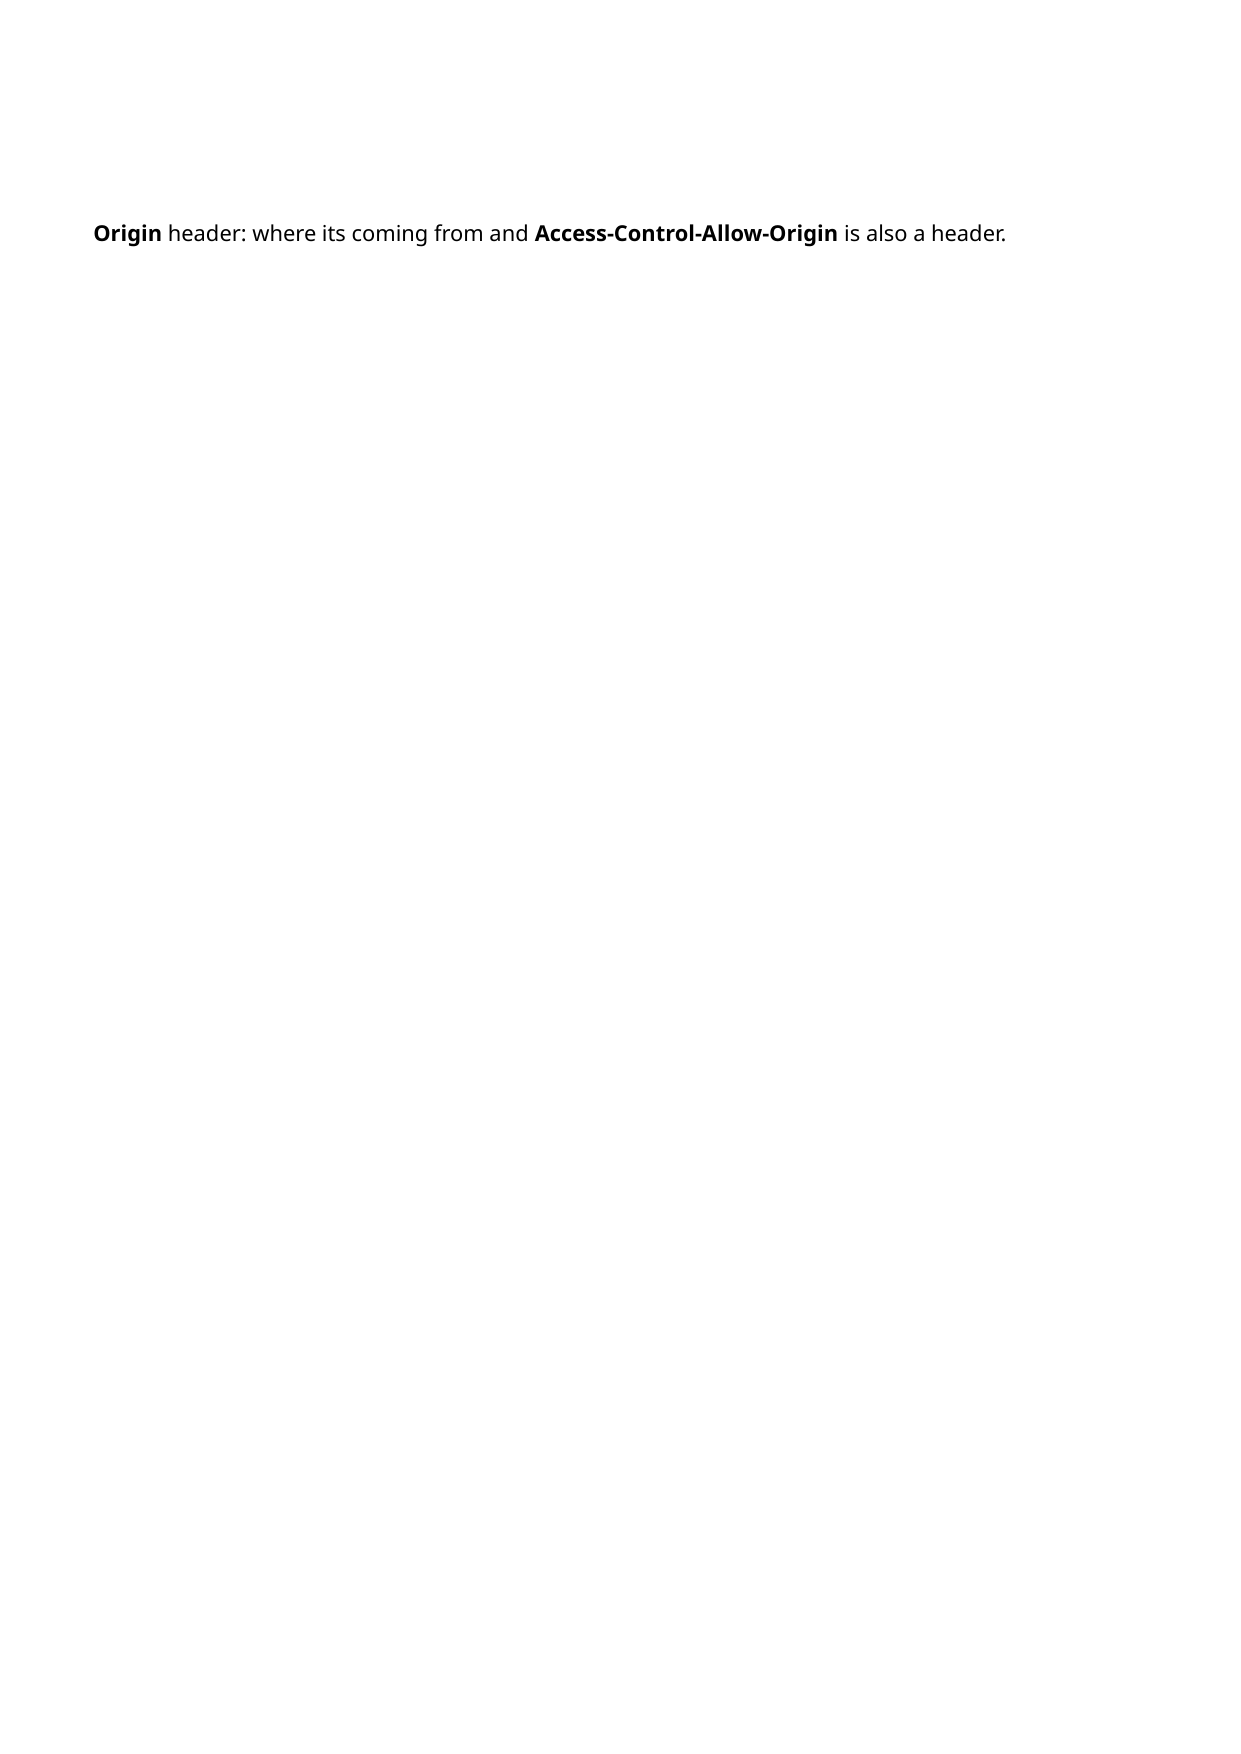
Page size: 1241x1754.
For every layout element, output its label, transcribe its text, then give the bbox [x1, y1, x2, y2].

text Origin header: where its coming from and Access-Control-Allow-Origin is also a header. [93, 218, 1147, 248]
